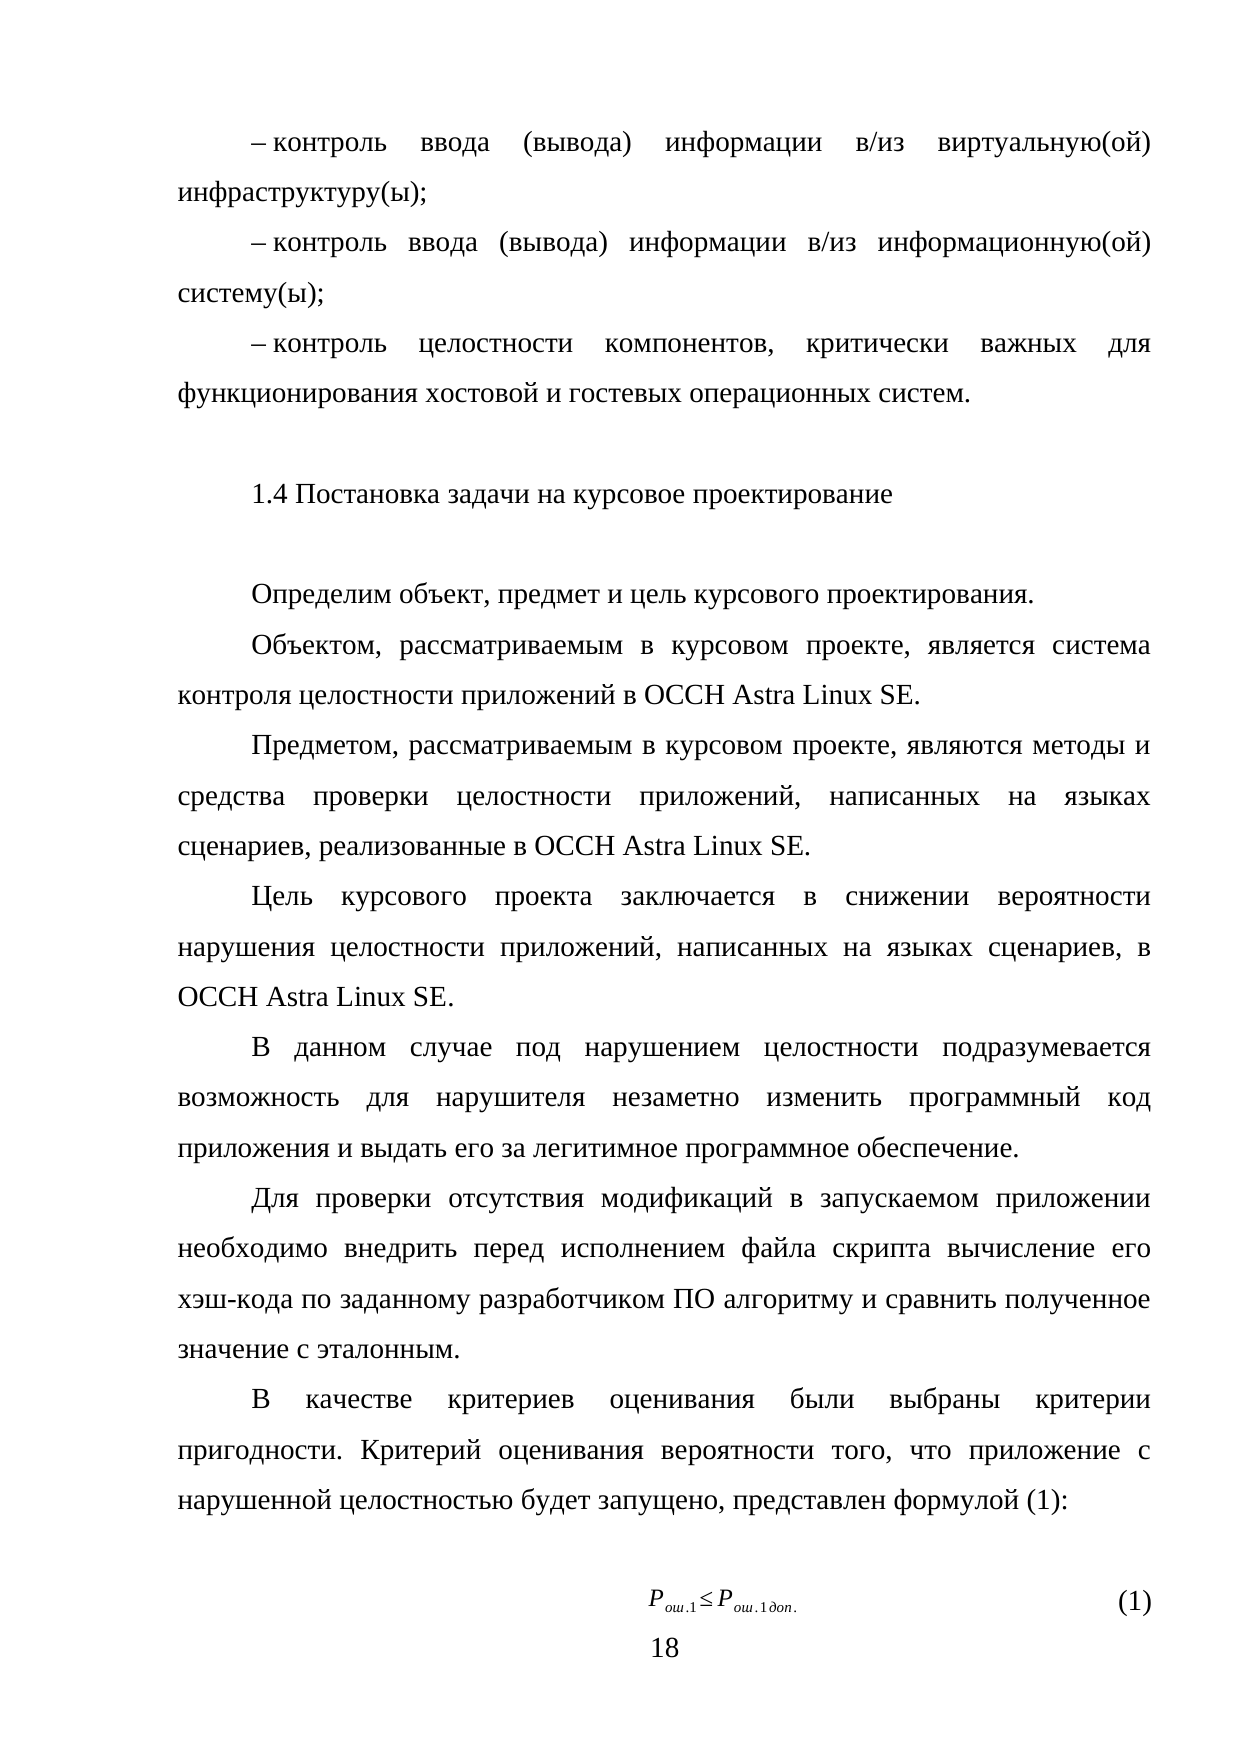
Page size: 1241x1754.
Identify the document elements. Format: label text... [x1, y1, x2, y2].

text Цель курсового проекта заключается в снижении вероятности нарушения целостности приложений, написанных на языках сценариев, в ОССН Astra Linux SE. [177, 878, 1152, 1012]
text Определим объект, предмет и цель курсового проектирования. [177, 576, 1152, 610]
list контроль ввода (вывода) информации в/из информационную(ой) систему(ы); [177, 224, 1152, 308]
text Предметом, рассматриваемым в курсовом проекте, являются методы и средства проверки целостности приложений, написанных на языках сценариев, реализованные в ОССН Astra Linux SE. [177, 727, 1152, 862]
text (1) [177, 1583, 1152, 1616]
list контроль целостности компонентов, критически важных для функционирования хостовой и гостевых операционных систем. [177, 325, 1152, 409]
text Для проверки отсутствия модификаций в запускаемом приложении необходимо внедрить перед исполнением файла скрипта вычисление его хэш-кода по заданному разработчиком ПО алгоритму и сравнить полученное значение с эталонным. [177, 1180, 1152, 1365]
text В данном случае под нарушением целостности подразумевается возможность для нарушителя незаметно изменить программный код приложения и выдать его за легитимное программное обеспечение. [177, 1029, 1152, 1163]
text Объектом, рассматриваемым в курсовом проекте, является система контроля целостности приложений в ОССН Astra Linux SE. [177, 627, 1152, 711]
list контроль ввода (вывода) информации в/из виртуальную(ой) инфраструктуру(ы); [177, 124, 1152, 208]
subtitle Постановка задачи на курсовое проектирование [251, 476, 1152, 510]
text В качестве критериев оценивания были выбраны критерии пригодности. Критерий оценивания вероятности того, что приложение с нарушенной целостностью будет запущено, представлен формулой (1): [177, 1381, 1152, 1516]
